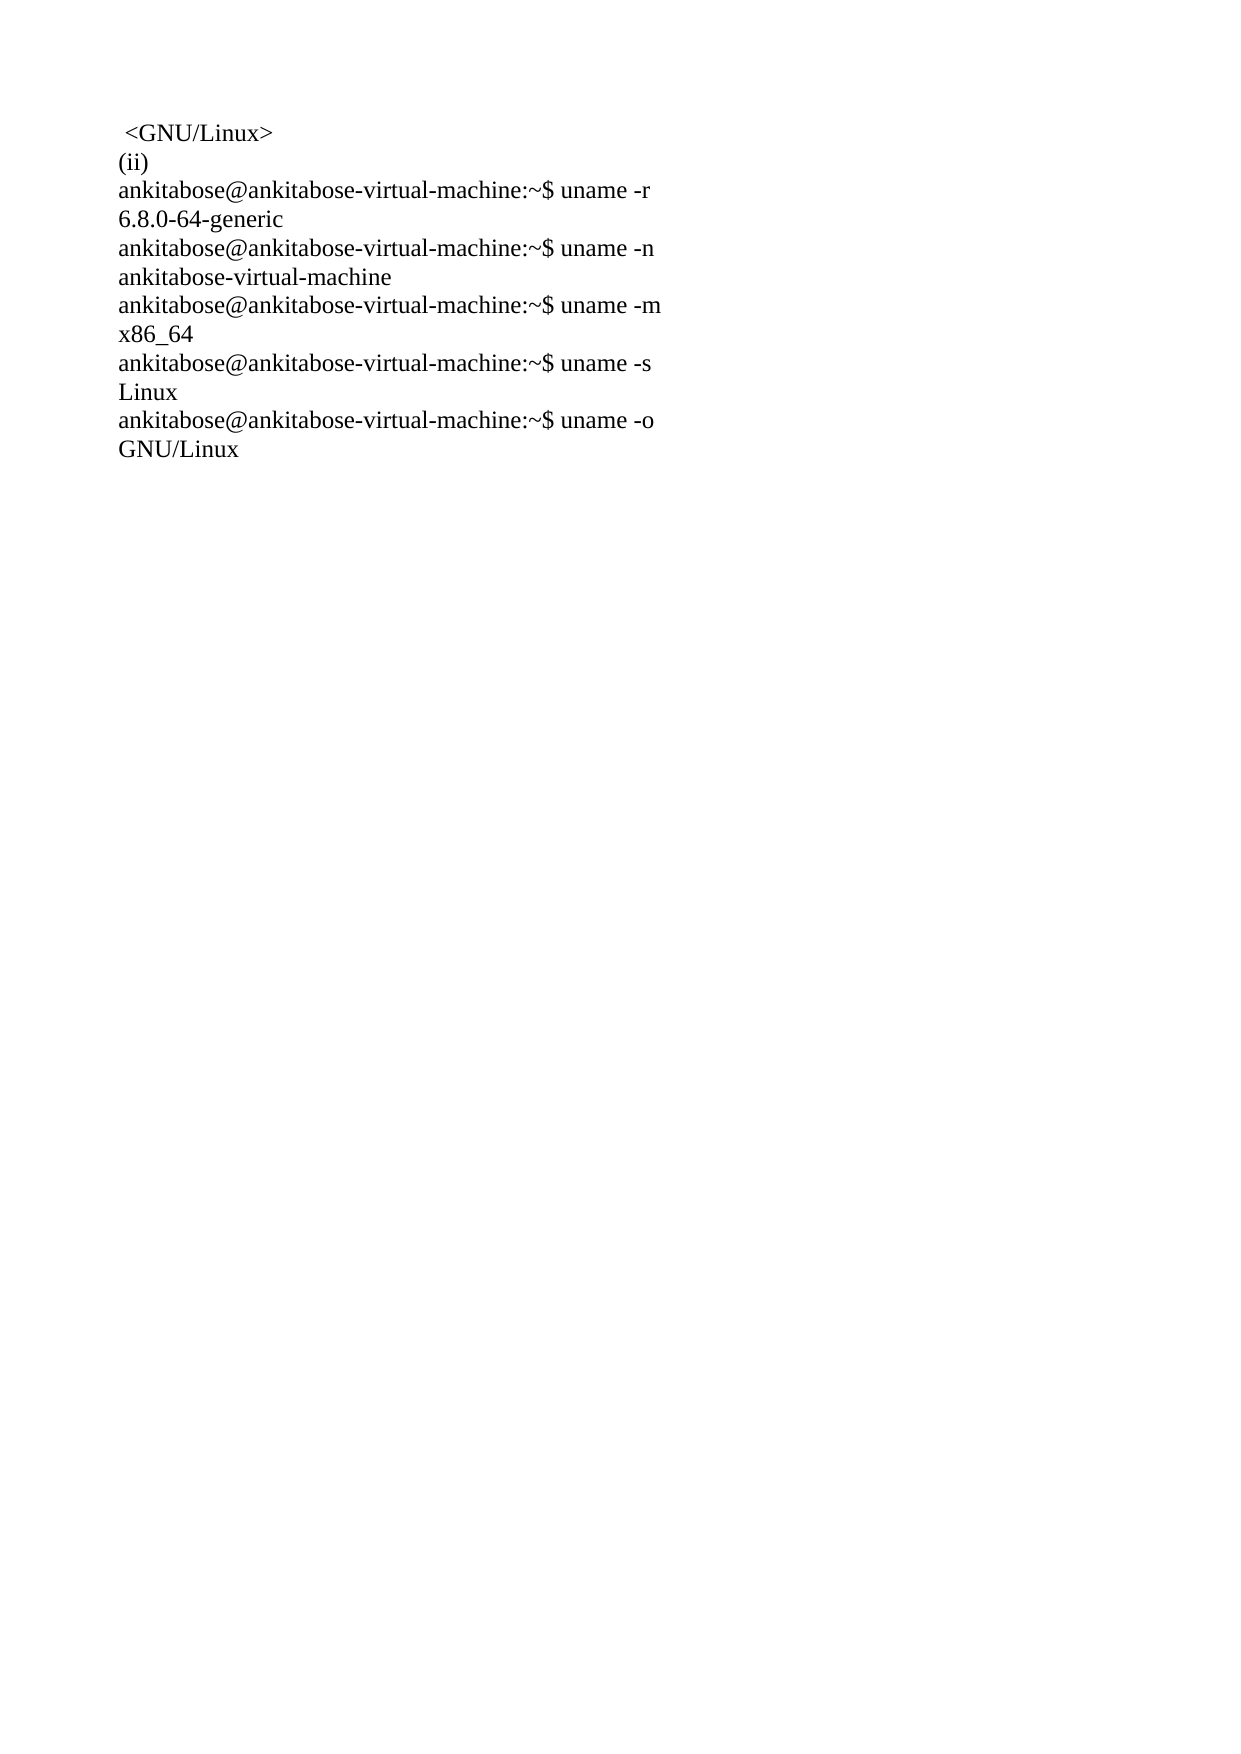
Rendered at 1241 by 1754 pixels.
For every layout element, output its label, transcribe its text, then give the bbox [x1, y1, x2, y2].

text ankitabose@ankitabose-virtual-machine:~$ uname -s [118, 348, 1122, 377]
text ankitabose@ankitabose-virtual-machine:~$ uname -r [118, 176, 1122, 204]
text <GNU/Linux> [118, 118, 1122, 147]
text Linux [118, 377, 1122, 406]
text 6.8.0-64-generic [118, 204, 1122, 233]
text ankitabose-virtual-machine [118, 262, 1122, 291]
text x86_64 [118, 319, 1122, 348]
text ankitabose@ankitabose-virtual-machine:~$ uname -m [118, 291, 1122, 319]
text ankitabose@ankitabose-virtual-machine:~$ uname -n [118, 233, 1122, 262]
text ankitabose@ankitabose-virtual-machine:~$ uname -o [118, 406, 1122, 434]
text GNU/Linux [118, 434, 1122, 463]
text (ii) [118, 147, 1122, 176]
